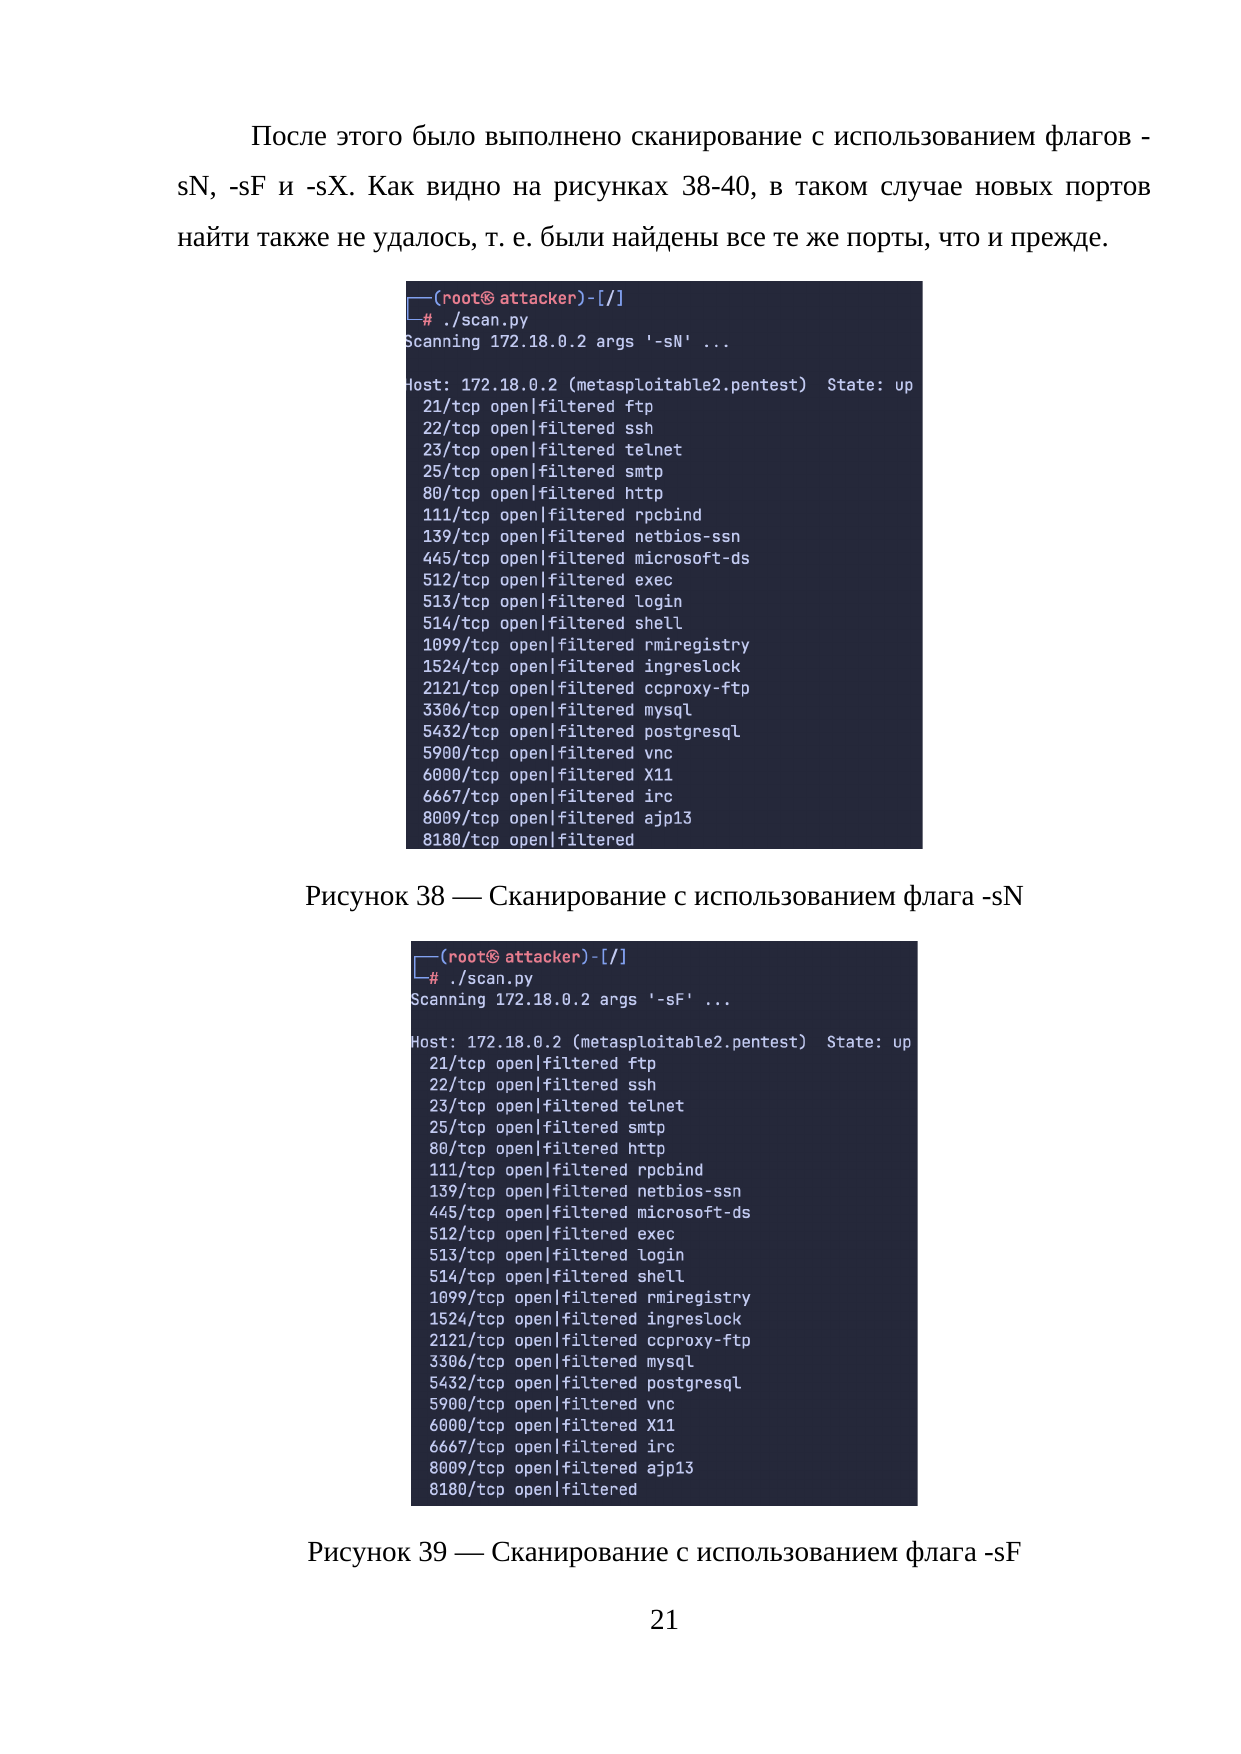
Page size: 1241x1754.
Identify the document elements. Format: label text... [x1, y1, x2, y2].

text После этого было выполнено сканирование с использованием флагов -sN, -sF и -sX. Как видно на рисунках 38-40, в таком случае новых портов найти также не удалось, т. е. были найдены все те же порты, что и прежде. [177, 118, 1152, 252]
picture [411, 941, 918, 1506]
text Рисунок 39 — Сканирование с использованием флага -sF [177, 941, 1152, 1568]
text Рисунок 38 — Сканирование с использованием флага -sN [177, 282, 1152, 912]
picture [406, 281, 923, 849]
